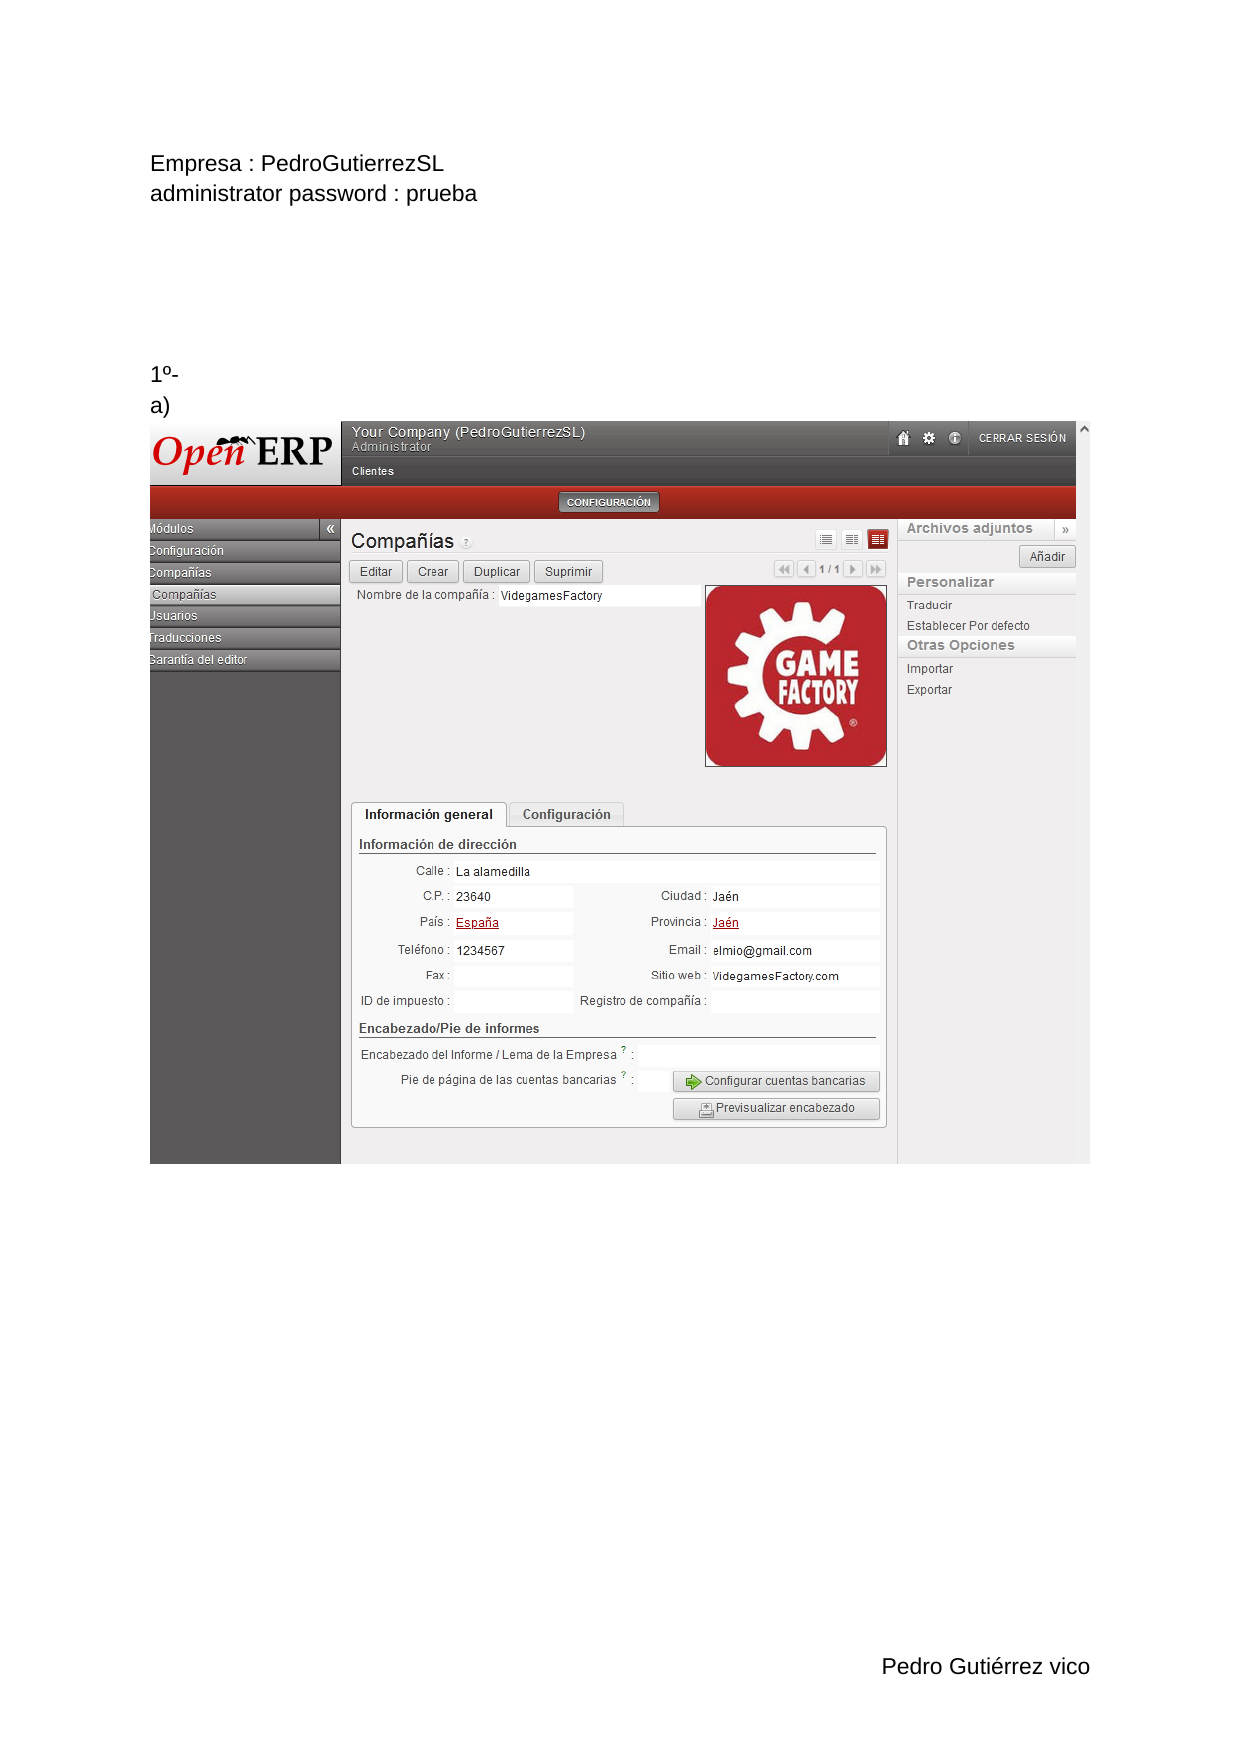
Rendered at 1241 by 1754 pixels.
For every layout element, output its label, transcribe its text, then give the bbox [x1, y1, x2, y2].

text a) [150, 392, 1090, 418]
text administrator password : prueba [150, 180, 1090, 207]
text Empresa : PedroGutierrezSL [150, 150, 1090, 176]
text 1º- [150, 361, 1090, 388]
picture [150, 421, 1091, 1164]
